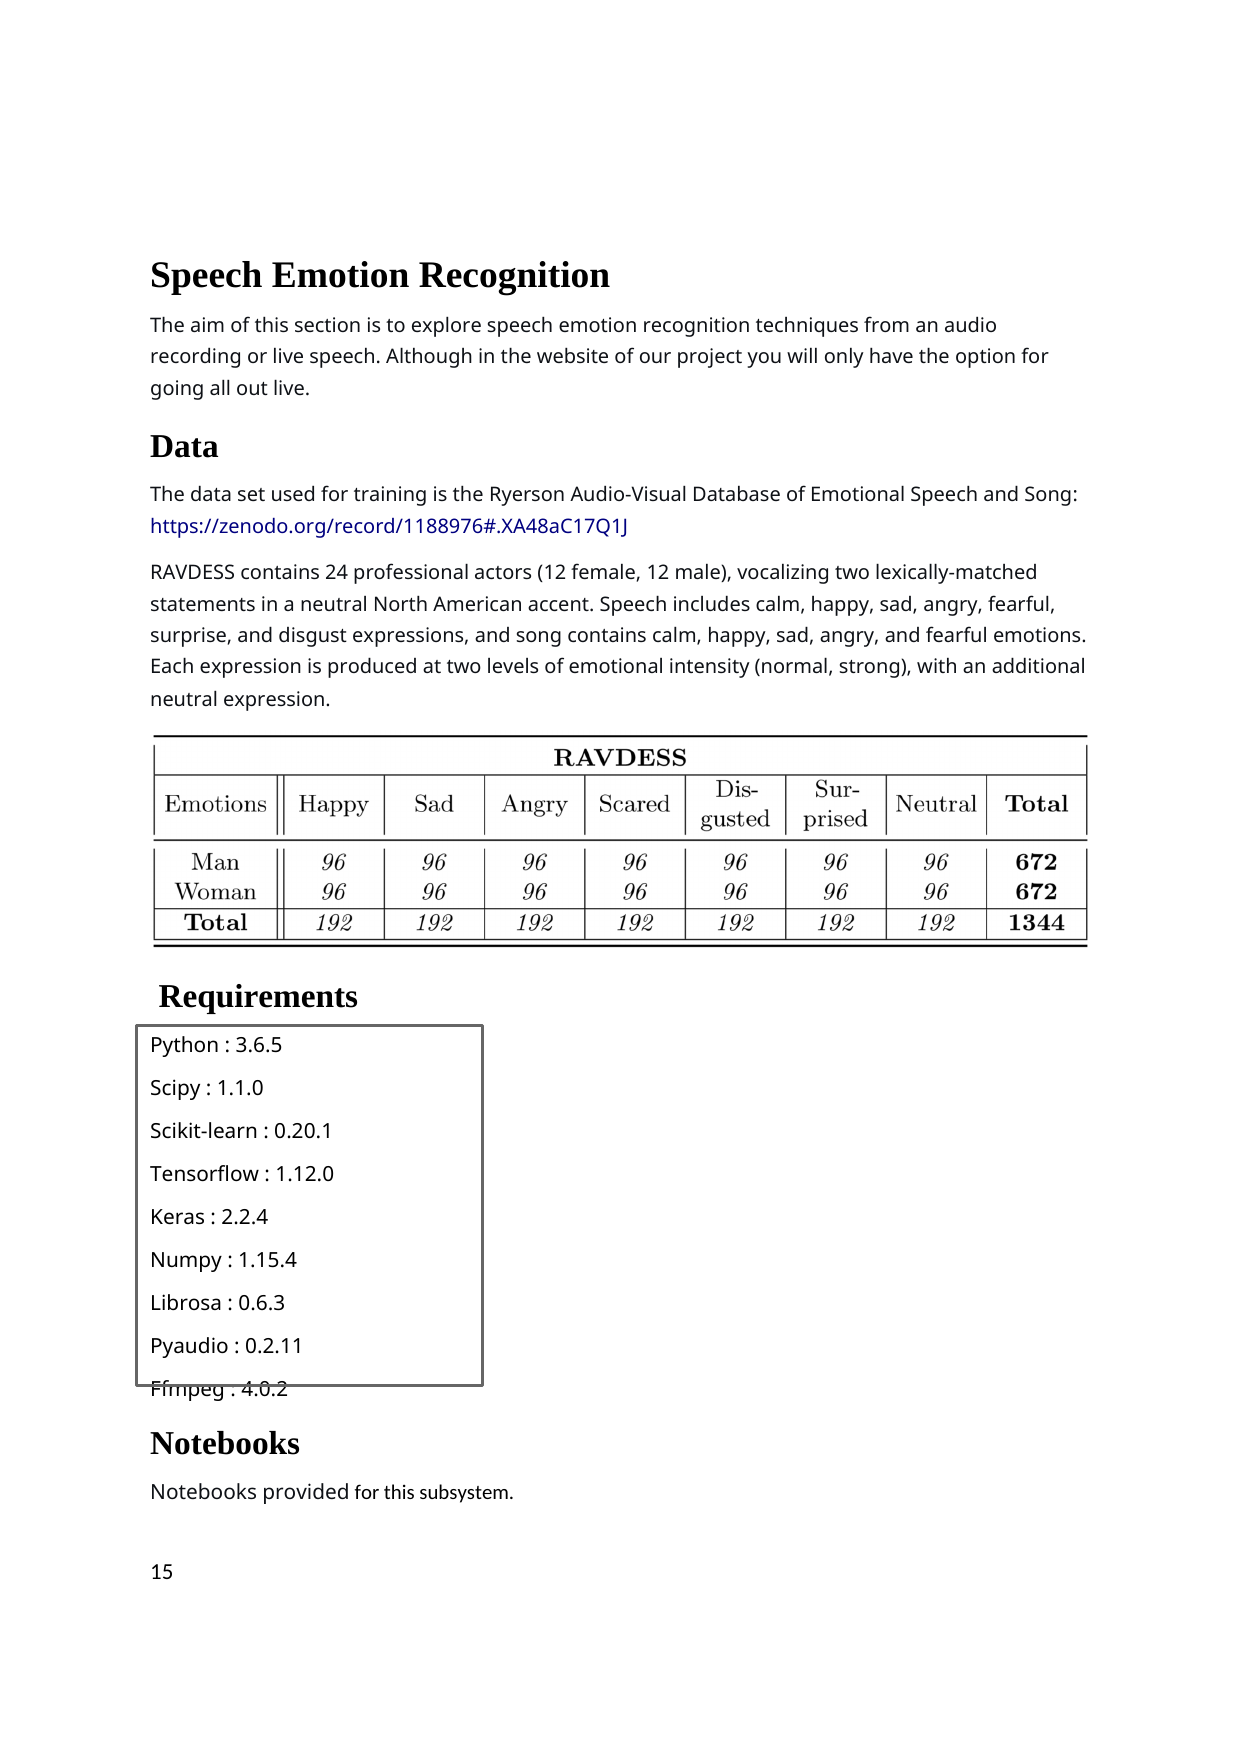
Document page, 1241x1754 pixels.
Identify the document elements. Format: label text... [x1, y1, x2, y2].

text Keras : 2.2.4 [150, 1202, 481, 1230]
text The aim of this section is to explore speech emotion recognition techniques from an audio recording or live speech. Although in the website of our project you will only have the option for going all out live. [150, 311, 1090, 401]
text [484, 1331, 1090, 1359]
text [484, 1288, 1090, 1316]
subtitle Notebooks [150, 1423, 1090, 1461]
text Scikit-learn : 0.20.1 [150, 1116, 481, 1144]
text [484, 1030, 1090, 1058]
text [484, 1202, 1090, 1230]
text Ffmpeg : 4.0.2 [150, 1374, 1090, 1402]
subtitle Data [150, 426, 1090, 464]
text [484, 1159, 1090, 1187]
text Python : 3.6.5 [150, 1030, 481, 1058]
text RAVDESS contains 24 professional actors (12 female, 12 male), vocalizing two lexically-matched statements in a neutral North American accent. Speech includes calm, happy, sad, angry, fearful, surprise, and disgust expressions, and song contains calm, happy, sad, angry, and fearful emotions. Each expression is produced at two levels of emotional intensity (normal, strong), with an additional neutral expression. [150, 558, 1090, 712]
text Scipy : 1.1.0 [150, 1073, 481, 1101]
subtitle Speech Emotion Recognition [150, 252, 1090, 295]
text Notebooks provided for this subsystem. [150, 1477, 1090, 1505]
subtitle Requirements [150, 948, 1090, 1014]
picture [150, 730, 1091, 948]
text [484, 1073, 1090, 1101]
text [484, 1116, 1090, 1144]
text Tensorflow : 1.12.0 [150, 1159, 481, 1187]
text [484, 1245, 1090, 1273]
text Librosa : 0.6.3 [150, 1288, 481, 1316]
text The data set used for training is the Ryerson Audio-Visual Database of Emotional Speech and Song: https://zenodo.org/record/1188976#.XA48aC17Q1J [150, 480, 1090, 539]
text Pyaudio : 0.2.11 [150, 1331, 481, 1359]
text Numpy : 1.15.4 [150, 1245, 481, 1273]
